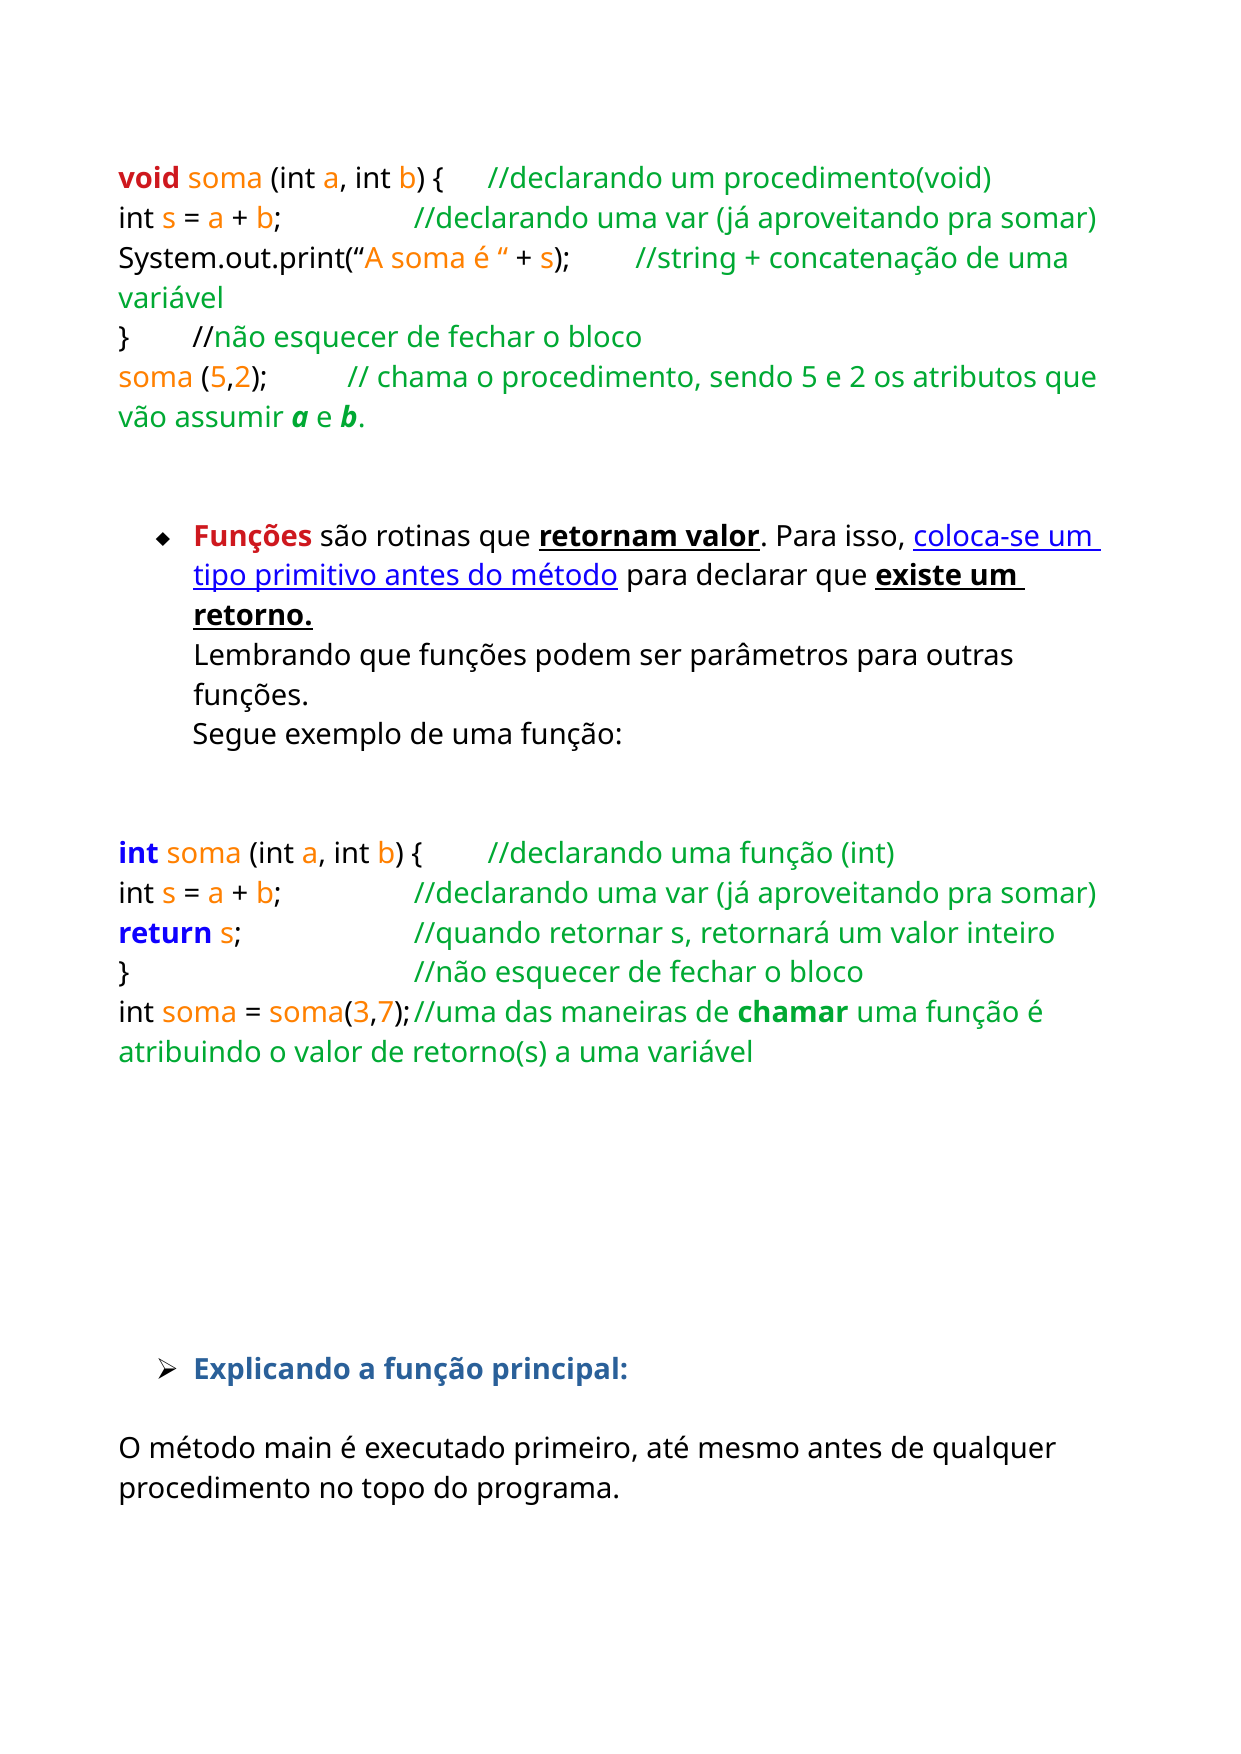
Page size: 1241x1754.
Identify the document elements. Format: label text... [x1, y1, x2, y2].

list Explicando a função principal: [156, 1348, 1122, 1388]
text } //não esquecer de fechar o bloco [118, 317, 1122, 356]
text int s = a + b; //declarando uma var (já aproveitando pra somar) [118, 872, 1122, 912]
text void soma (int a, int b) { //declarando um procedimento(void) [118, 158, 1122, 197]
text System.out.print(“A soma é “ + s); //string + concatenação de uma variável [118, 237, 1122, 317]
text O método main é executado primeiro, até mesmo antes de qualquer procedimento no topo do programa. [118, 1388, 1122, 1507]
text } //não esquecer de fechar o bloco [118, 952, 1122, 991]
text soma (5,2); // chama o procedimento, sendo 5 e 2 os atributos que vão assumir a e b. [118, 356, 1122, 436]
text return s; //quando retornar s, retornará um valor inteiro [118, 912, 1122, 952]
list Funções são rotinas que retornam valor. Para isso, coloca-se um tipo primitivo antes do método para declarar que existe um retorno. [156, 515, 1122, 634]
list Lembrando que funções podem ser parâmetros para outras funções. [156, 634, 1122, 713]
text int soma = soma(3,7); //uma das maneiras de chamar uma função é atribuindo o valor de retorno(s) a uma variável [118, 991, 1122, 1071]
text Segue exemplo de uma função: [118, 713, 1122, 753]
text int s = a + b; //declarando uma var (já aproveitando pra somar) [118, 197, 1122, 237]
text int soma (int a, int b) { //declarando uma função (int) [118, 832, 1122, 872]
